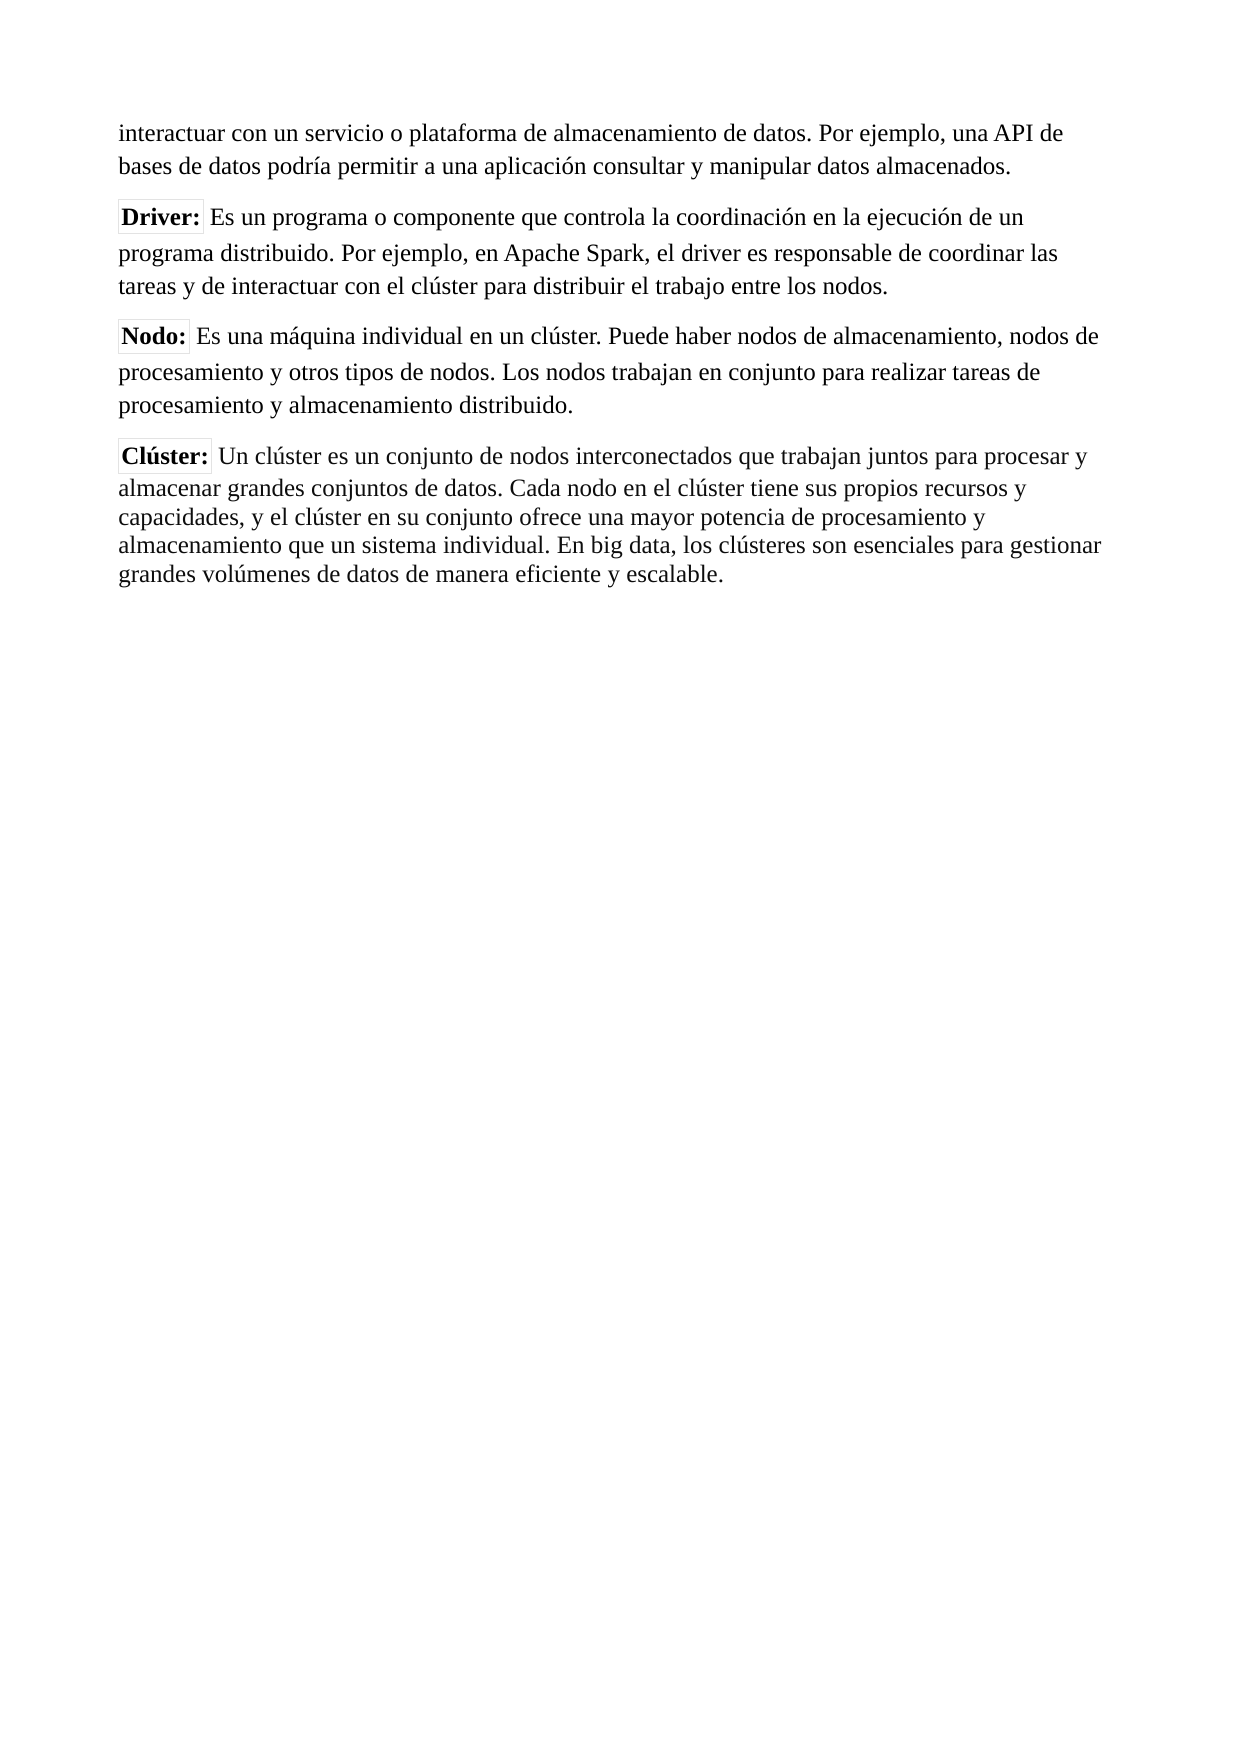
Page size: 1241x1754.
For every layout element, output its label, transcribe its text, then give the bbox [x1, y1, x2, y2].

text Clúster: Un clúster es un conjunto de nodos interconectados que trabajan juntos para procesar y almacenar grandes conjuntos de datos. Cada nodo en el clúster tiene sus propios recursos y capacidades, y el clúster en su conjunto ofrece una mayor potencia de procesamiento y almacenamiento que un sistema individual. En big data, los clústeres son esenciales para gestionar grandes volúmenes de datos de manera eficiente y escalable. [118, 438, 1122, 588]
text interactuar con un servicio o plataforma de almacenamiento de datos. Por ejemplo, una API de bases de datos podría permitir a una aplicación consultar y manipular datos almacenados. [118, 118, 1122, 180]
text Driver: Es un programa o componente que controla la coordinación en la ejecución de un programa distribuido. Por ejemplo, en Apache Spark, el driver es responsable de coordinar las tareas y de interactuar con el clúster para distribuir el trabajo entre los nodos. [118, 199, 1122, 299]
text Nodo: Es una máquina individual en un clúster. Puede haber nodos de almacenamiento, nodos de procesamiento y otros tipos de nodos. Los nodos trabajan en conjunto para realizar tareas de procesamiento y almacenamiento distribuido. [118, 318, 1122, 419]
